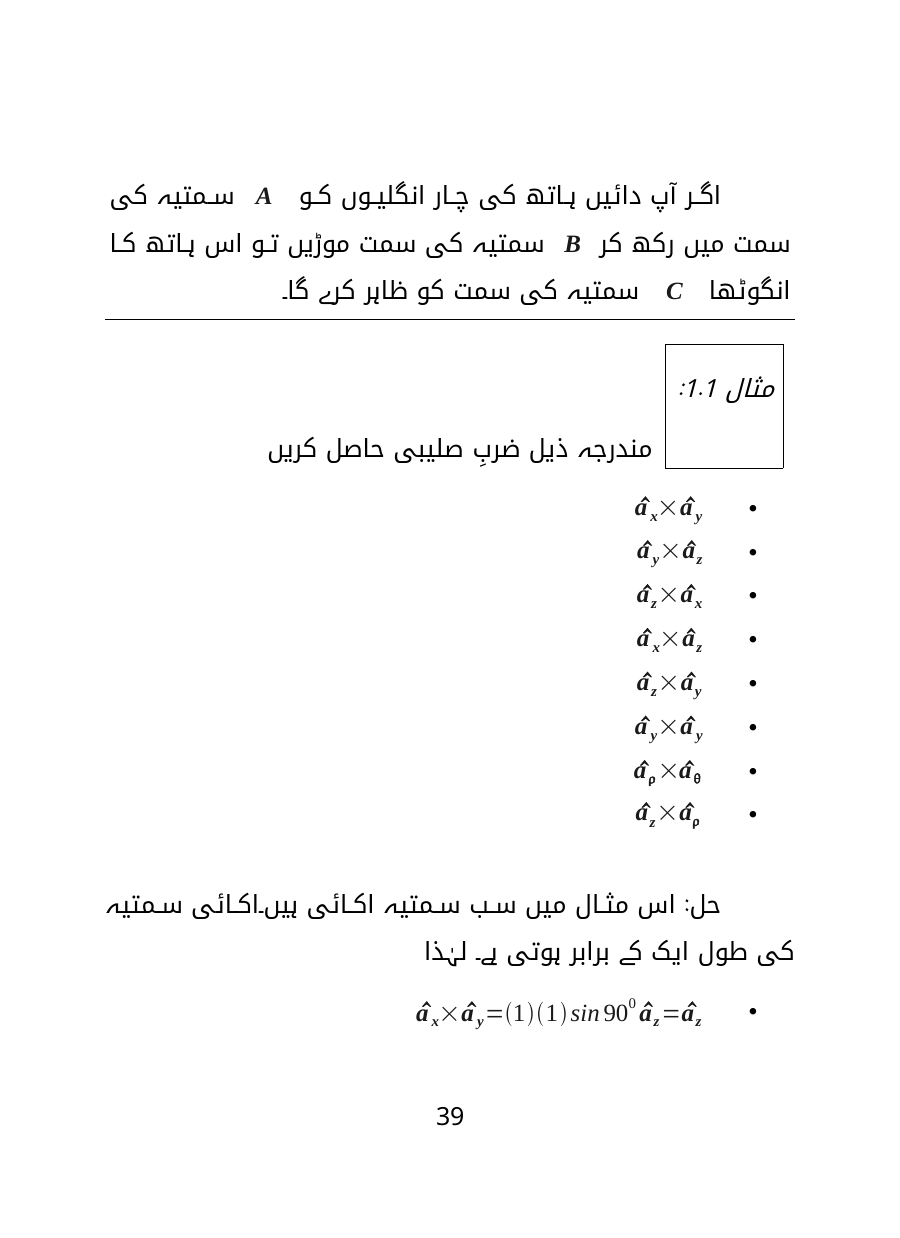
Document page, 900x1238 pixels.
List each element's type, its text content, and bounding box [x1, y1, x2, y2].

text حل: اس مثال میں سب سمتیہ اکائی ہیں۔اکائی سمتیہ کی طول ایک کے برابر ہوتی ہے۔ لہٰذا [105, 881, 795, 976]
text اگر آپ دائیں ہاتھ کی چار انگلیوں کو سمتیہ کی سمت میں رکھ کرسمتیہ کی سمت موڑیں تو اس ہاتھ کا انگوٹھا سمتیہ کی سمت کو ظاہر کرے گا۔ [105, 168, 795, 319]
text مندرجہ ذیل ضربِ صلیبی حاصل کریں [105, 425, 795, 473]
text مثال 1.1: [673, 365, 774, 413]
